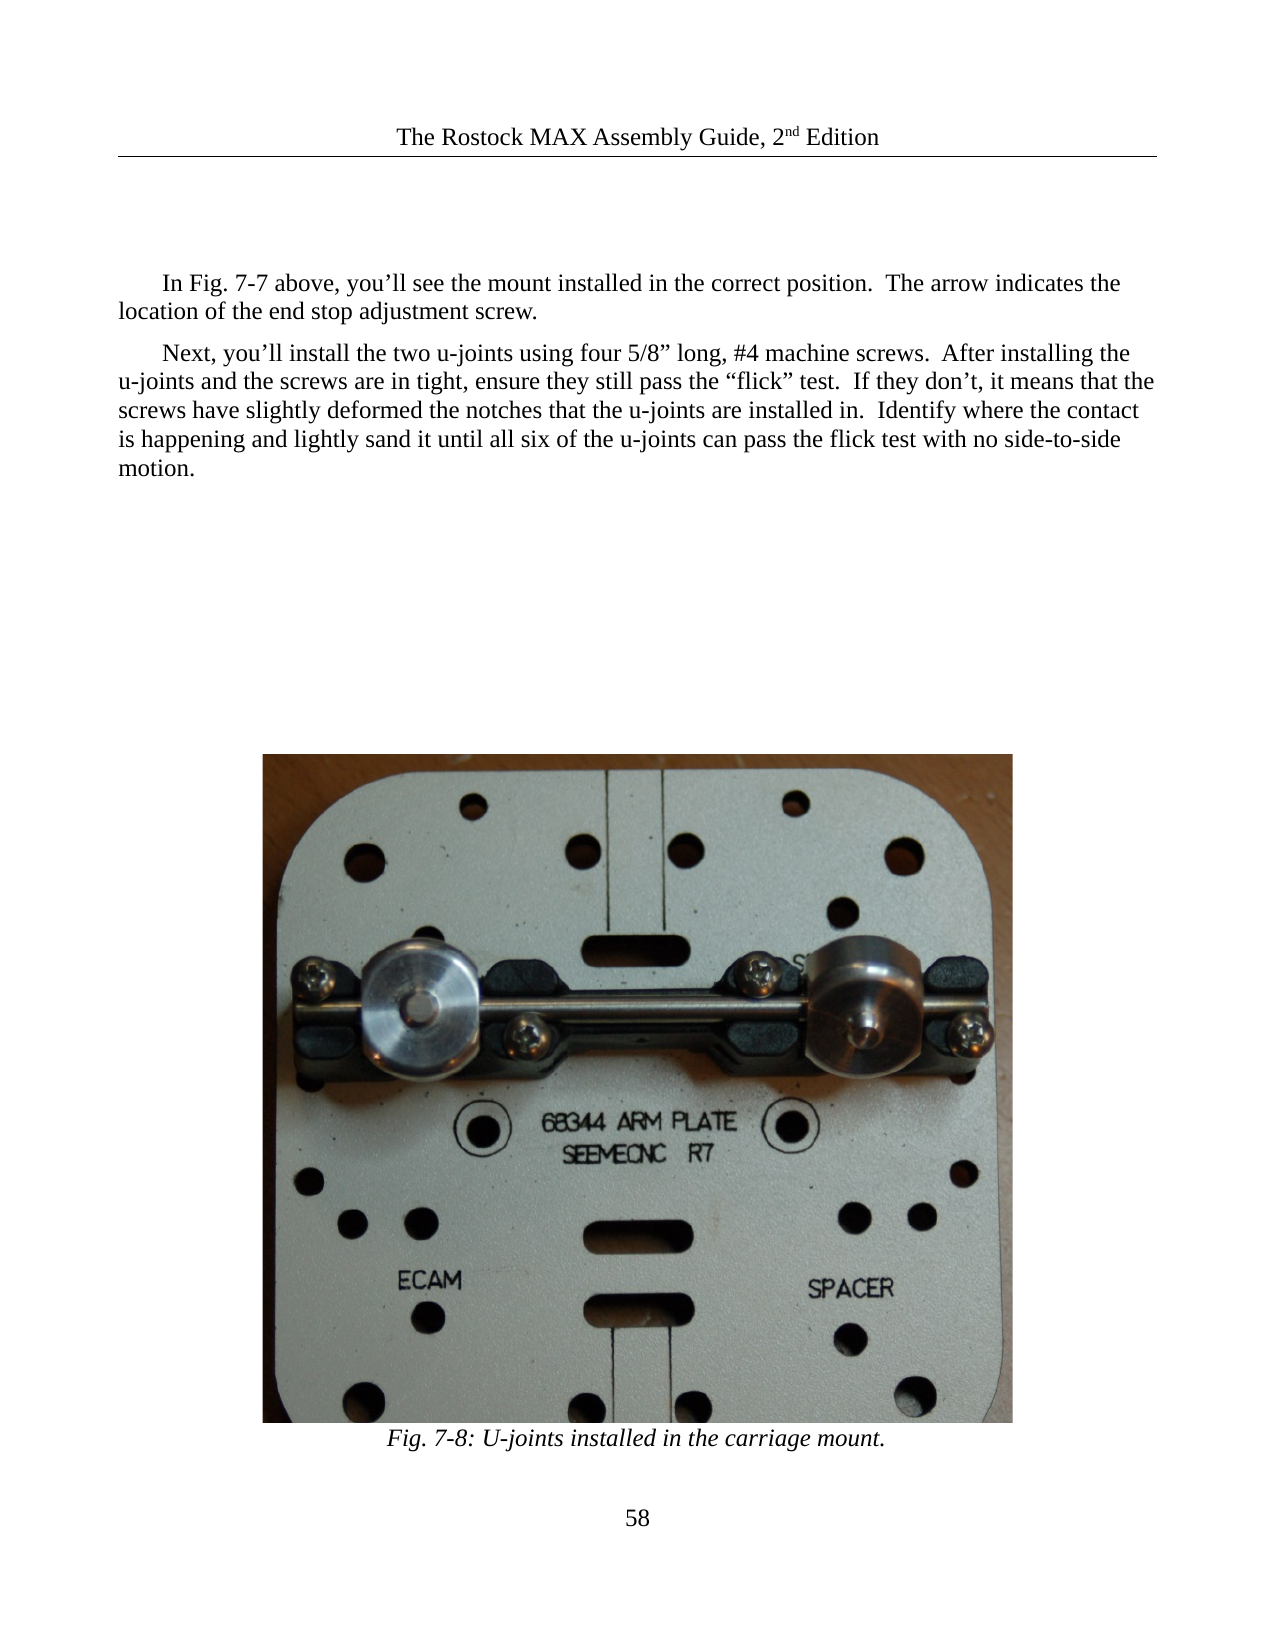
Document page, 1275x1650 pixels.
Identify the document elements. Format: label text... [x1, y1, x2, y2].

text Next, you’ll install the two u-joints using four 5/8” long, #4 machine screws. After installing the u-joints and the screws are in tight, ensure they still pass the “flick” test. If they don’t, it means that the screws have slightly deformed the notches that the u-joints are installed in. Identify where the contact is happening and lightly sand it until all six of the u-joints can pass the flick test with no side-to-side motion. [118, 338, 1157, 481]
text In Fig. 7-7 above, you’ll see the mount installed in the correct position. The arrow indicates the location of the end stop adjustment screw. [118, 268, 1157, 325]
text Fig. 7-8: U-joints installed in the carriage mount. [262, 1423, 1012, 1452]
picture [262, 754, 1013, 1423]
